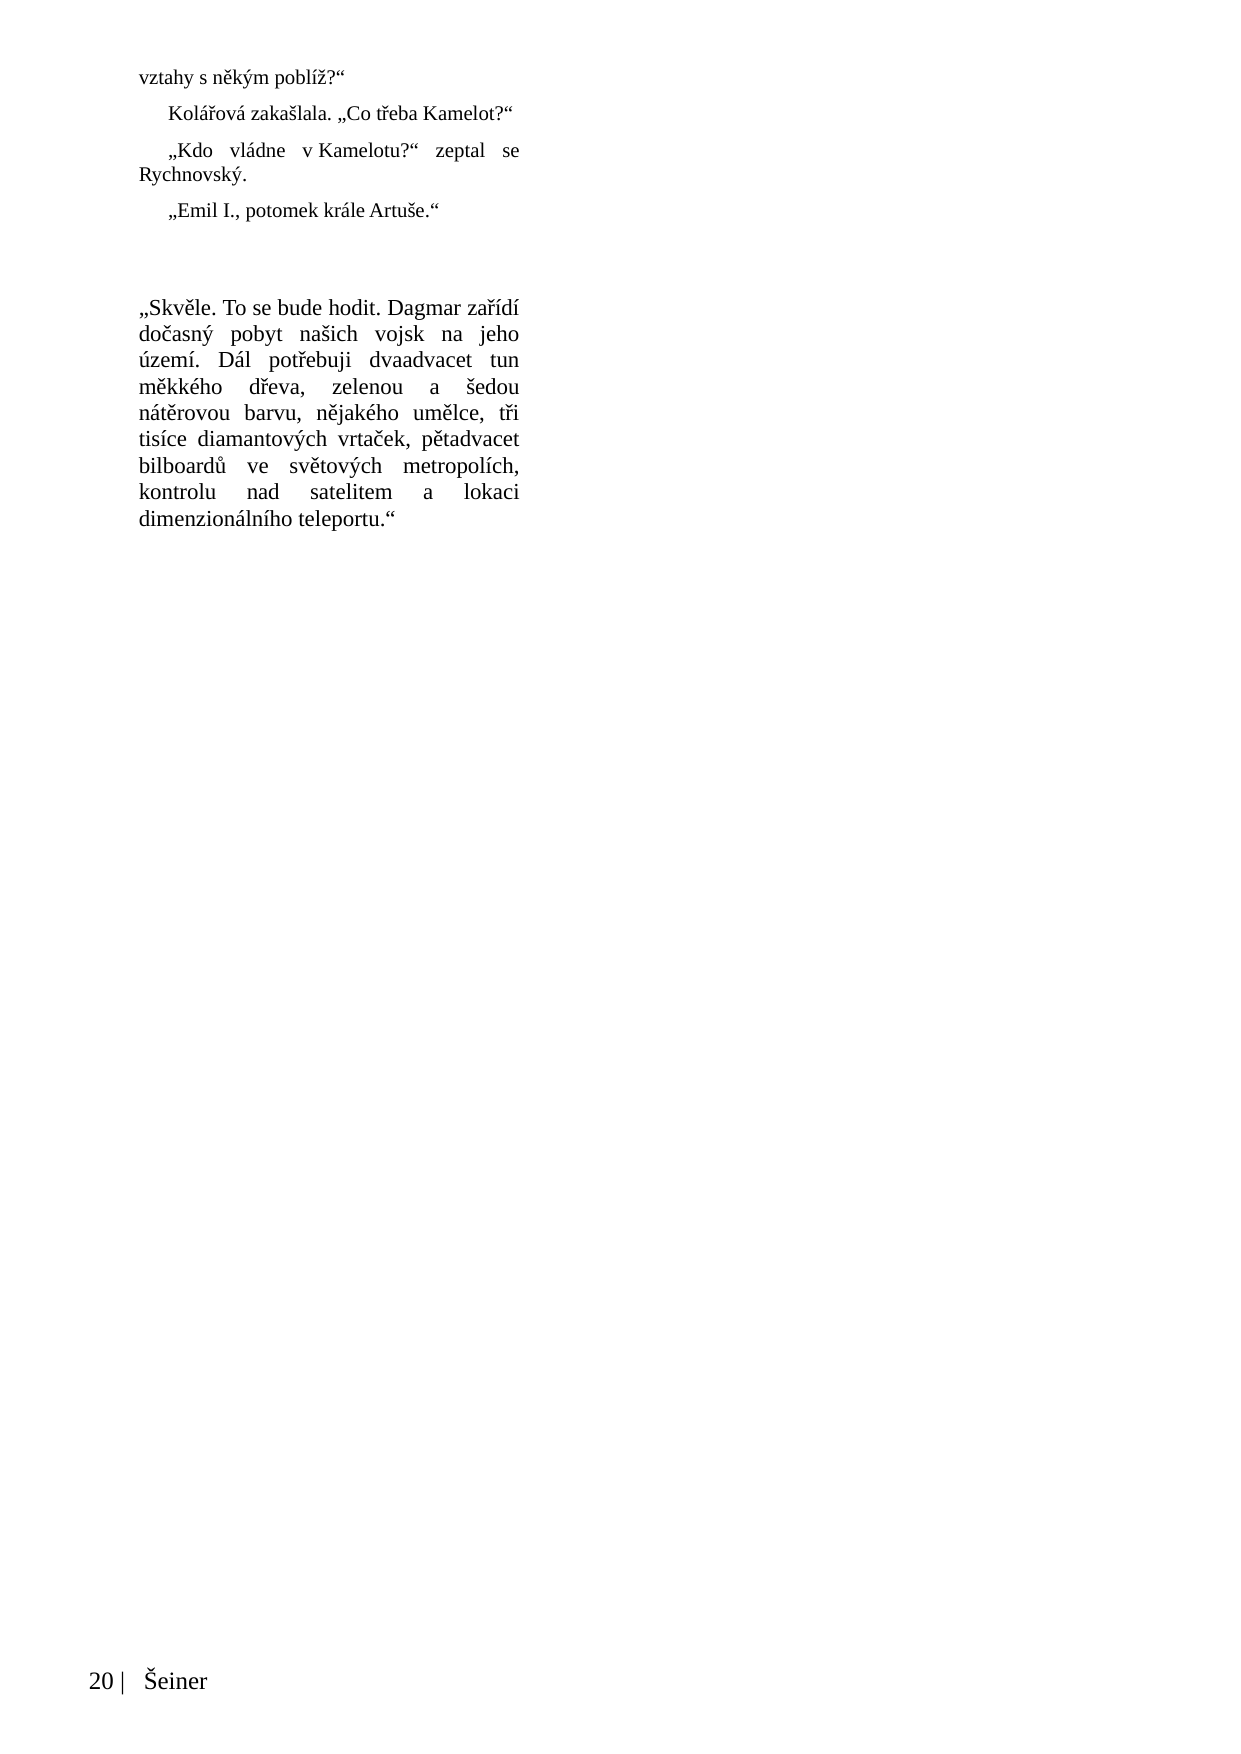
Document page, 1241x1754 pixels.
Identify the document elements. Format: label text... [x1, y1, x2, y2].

table_header [1107, 59, 1152, 549]
table_header Lekce XVI Bankomati by se měli zdržet vyjadřování vlastních názorů. Ale o životě bankomata vám řeknu toto: Jsem ráda, že nemusím nic organizovat. V příštích hodinách Macháček popsal svůj plán. Nebyl kompletní, měl mnoho děr a ostatní se do něj vkládali s jízlivou poznámkou nebo nápadem na vylepšení. Nakonec se shodli na jakémsi postupu a došlo na rozdělování prací. Práce se satelitem, možná nejtěžší ze všech, byla odložena na později. Nikoho nenapadlo, co s ním dělat. Malá dostala za úkol shánět dřevo a barvy a pracovat jako umělec a odešla hned po ukončení veřejné schůze, prý dělat nákresy. Kolářová opustila prostor chvíli poté stejným tunelem, když se ujistila, jak dlouho budou vojska tohoto spolku pobývat v Kamelotu, jak se tam dostanou a jak posléze zmizí, a šla podat žádost do Der Weiderhohlle Flüsemschliessem o formální návštěvu svého známého Emila I. Onu přepravu vojáků si vzal na starost Rychnovský, a s ní i podstatné části jejich pohybu - vrtačku a bilboardy. Jeho práce bude nejvíce organizační a nic jsem mu nezáviděla. Zůstal ale dlouho po skončení debaty, aby se s Macháčkem domluvil na jistých specifikacích. Macháček sám se ujal rekrutování a cvičení vojska a vojenského vybavení. Spolu zalezli dimenzionálním portálem do rudým světlem zalitého Luthadelu, při pohledu na nějž se mi zastesklo na má studentská léta na tamější univerzitě. To nechalo Šeinera a Horkého, kteří dostali přidělený zcela nemožný úkol. Najít dimenzi, ve které se Lajdová schovává, nebo aspoň portál, kterým se tam dostat. Byli na to dva, protože nikdo neměl žádné dobré nápady. „Mám dobrý nápad,“ řekl Šeiner, když byli sami. „Při zasedání jsem si všiml jejího hologramu. Je to platforma, která přijímá signál odněkud zdaleka a vysílá, co vidí, zpátky. Kdybych měl vybavení aby blízko, mohl bych zaměřit, kam ten signál letí.“ „I do jiné dimenze?“ zeptal se Horký. „Ne, ale k portálu. A je to ještě lepší. Jestli budeme mít štěstí, dokážu Zdenku zbavit všech jejích bodu.“ [714, 59, 1107, 549]
table_header [525, 59, 714, 549]
table_header Lekce XV Chcete-li být bankomatem, musíte umět držet své emoce na uzdě. To samé neplatí pro učitele. Kolářová, Malá i Horký vyskočili od stolu. Šeiner zaklel v sanskrtu. Rychnovský si povzdechl. „Co ten tady dělá?!“ zařvala Malá. „Ne. V žádném případě. I když… Ne. Ani náhodou.“ To byla Kolářová. Horký propaloval Macháčka pohledem. „Počkat, počkat,“ prosil Rychnovský. „Dává to větší smysl, než si myslíte.“ „Rozhodně ne. Kdepak. Ale… Ne. Kategorický ne.“ „Nemůžete popřít, že je z nás nejschopnější generál,“ argumentoval Rychnovský. Macháček přikývl, ale mlčel. „Jeho? Toho poslouchat nebudu. Zradil i vlastní stranu! Co, Jiří?“ Malá dloubla do Horkého, který stále propaloval. On i Šeiner, spolu se zbytkem Pálkovská squadu, byli zrazeni Macháčkem, když převzal kontrolu nad Modrými klobouky a odstranil Pálkovskou ze závodu. „Máte někoho lepšího?“ zeptal se Rychnovský. „Ne. Ne. Bezpodnímečně… Cože?“ „Máte někoho lepšího?“ „Nemáme,“ přiznal Šeiner a postavil se před Macháčka. „Ale jestli nás zradí znovu, předhodím ho svým králíkům.“ Ještě chvíli trvalo, než se učitelé uklidnili. Nakonec ale museli přiznat, že Macháčkova zrada z něj dělala schopnějšího vojevůdce. „Co navrhuješ?“ zeptala se ho Kolářová. Macháček odsunul židli, jako že si sedne, ale Malá na ni položila nohy. Macháček zůstal stát. „Potřebujeme tři věci - armádu, dobře vycvičenou a dostatečně velkou,“ řekl, „lokaci dimenze, kde se Zdenka schovává, a tajný přesun k dimenzionálnímu portálu. Sehnat armádu bude nejjednodušší. Jak se roznese, že rekrutujeme proti Lajdové, přijde k nám vojsko Času pomsty samo.“ „A Lajdová se o nás dozví,“ namítl Horký. „Já vím. To jinak nejde a my to musíme využít v náš prospěch. Mám jisté taktiky, jak dostat vojsko nepozorovaně tam, kde ho chci mít, ale v tom jsou dva háčky a jeden zádrhel. Se satelitem to nezvládnu,“ odpočítal na prstu, „nevíme, kam máme jít, a potřebuji přátelskou dimenzi. Má někdo vztahy s někým poblíž?“ Kolářová zakašlala. „Co třeba Kamelot?“ „Kdo vládne v Kamelotu?“ zeptal se Rychnovský. „Emil I., potomek krále Artuše.“ „Skvěle. To se bude hodit. Dagmar zařídí dočasný pobyt našich vojsk na jeho území. Dál potřebuji dvaadvacet tun měkkého dřeva, zelenou a šedou nátěrovou barvu, nějakého umělce, tři tisíce diamantových vrtaček, pětadvacet bilboardů ve světových metropolích, kontrolu nad satelitem a lokaci dimenzionálního teleportu.“ [133, 59, 525, 549]
table_header [89, 59, 133, 549]
